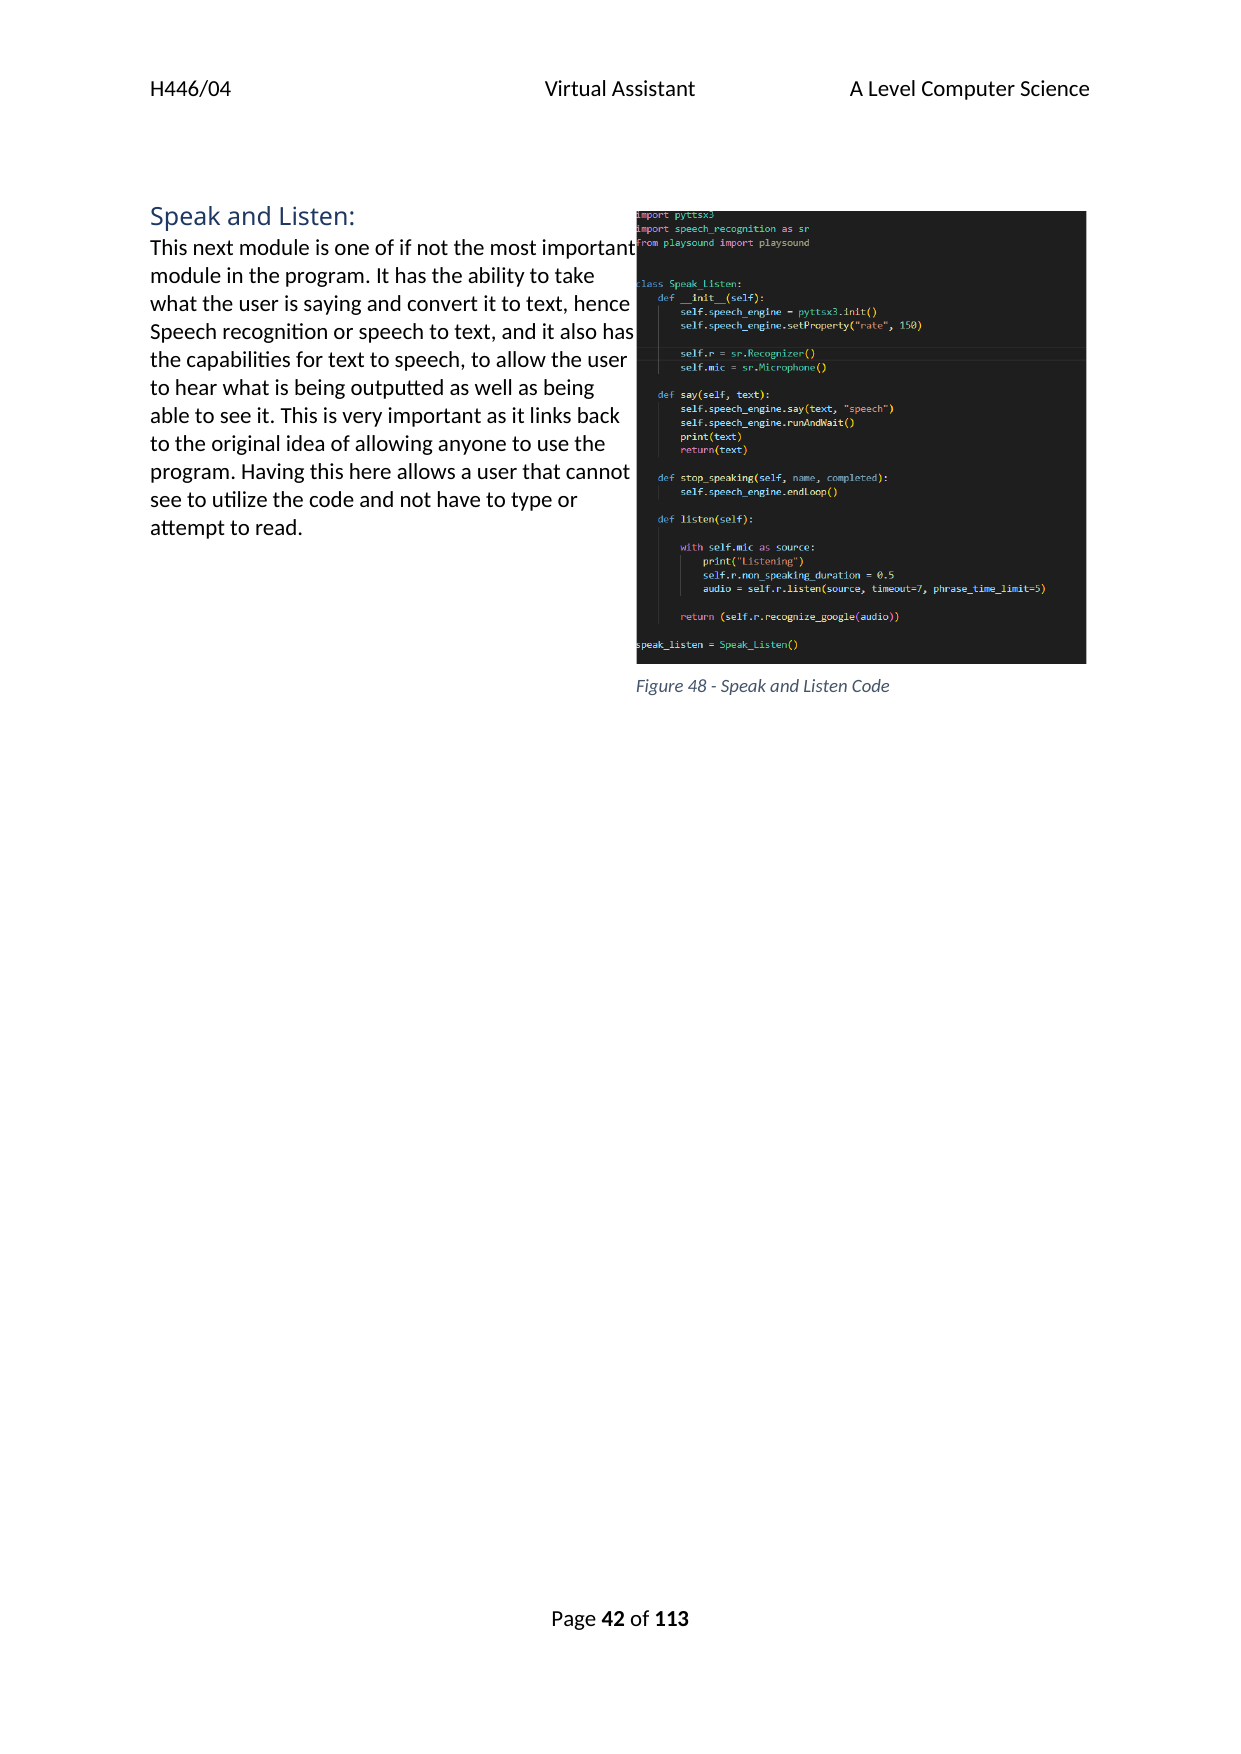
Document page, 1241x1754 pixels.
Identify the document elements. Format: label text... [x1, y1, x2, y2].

subtitle Speak and Listen: [150, 199, 1090, 233]
text This next module is one of if not the most important module in the program. It has the ability to take what the user is saying and convert it to text, hence Speech recognition or speech to text, and it also has the capabilities for text to speech, to allow the user to hear what is being outputted as well as being able to see it. This is very important as it links back to the original idea of allowing anyone to use the program. Having this here allows a user that cannot see to utilize the code and not have to type or attempt to read. [150, 233, 636, 541]
text Figure 48 - Speak and Listen Code [636, 674, 1088, 697]
